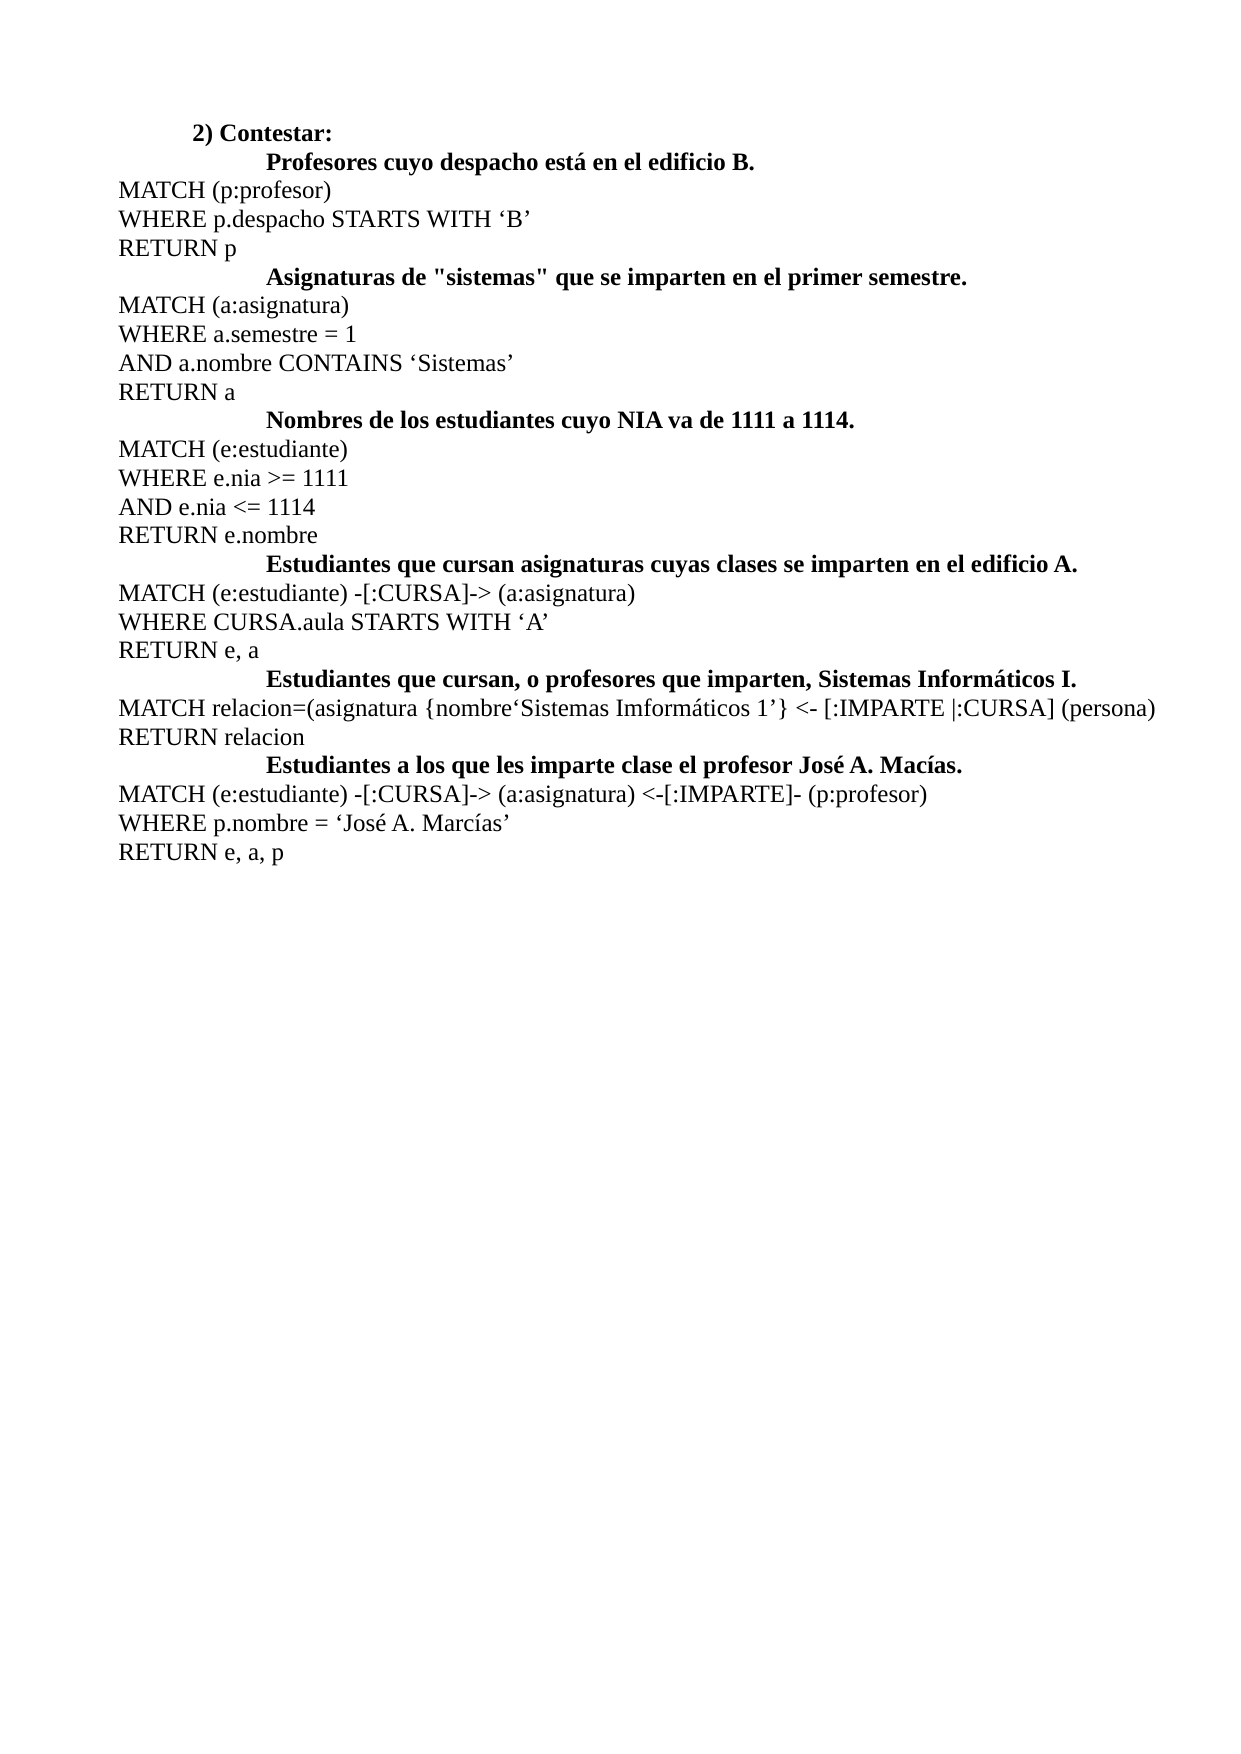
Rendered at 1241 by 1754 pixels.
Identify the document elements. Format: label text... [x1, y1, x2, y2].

text Asignaturas de "sistemas" que se imparten en el primer semestre. [118, 262, 1098, 291]
text WHERE a.semestre = 1 [118, 319, 1098, 348]
text RETURN p [118, 233, 1098, 262]
text Profesores cuyo despacho está en el edificio B. [118, 147, 1098, 176]
text MATCH (e:estudiante) -[:CURSA]-> (a:asignatura) <-[:IMPARTE]- (p:profesor) [118, 779, 1098, 808]
text MATCH (e:estudiante) [118, 434, 1098, 463]
text AND a.nombre CONTAINS ‘Sistemas’ [118, 348, 1098, 377]
text AND e.nia <= 1114 [118, 492, 1098, 521]
text MATCH relacion=(asignatura {nombre‘Sistemas Imformáticos 1’} <- [:IMPARTE |:CURSA] (persona) [118, 693, 1181, 722]
text RETURN relacion Estudiantes a los que les imparte clase el profesor José A. Macías. [118, 722, 1098, 779]
text RETURN e, a, p [118, 837, 1098, 866]
text 2) Contestar: [118, 118, 1098, 147]
text WHERE e.nia >= 1111 [118, 463, 1098, 492]
text RETURN e.nombre Estudiantes que cursan asignaturas cuyas clases se imparten en el edificio A. [118, 521, 1098, 578]
text RETURN a Nombres de los estudiantes cuyo NIA va de 1111 a 1114. [118, 377, 1098, 434]
text MATCH (a:asignatura) [118, 291, 1098, 319]
text WHERE CURSA.aula STARTS WITH ‘A’ [118, 607, 1098, 636]
text RETURN e, a Estudiantes que cursan, o profesores que imparten, Sistemas Informáticos I. [118, 636, 1098, 693]
text MATCH (p:profesor) [118, 176, 1098, 204]
text MATCH (e:estudiante) -[:CURSA]-> (a:asignatura) [118, 578, 1098, 607]
text WHERE p.nombre = ‘José A. Marcías’ [118, 808, 1098, 837]
text WHERE p.despacho STARTS WITH ‘B’ [118, 204, 1098, 233]
